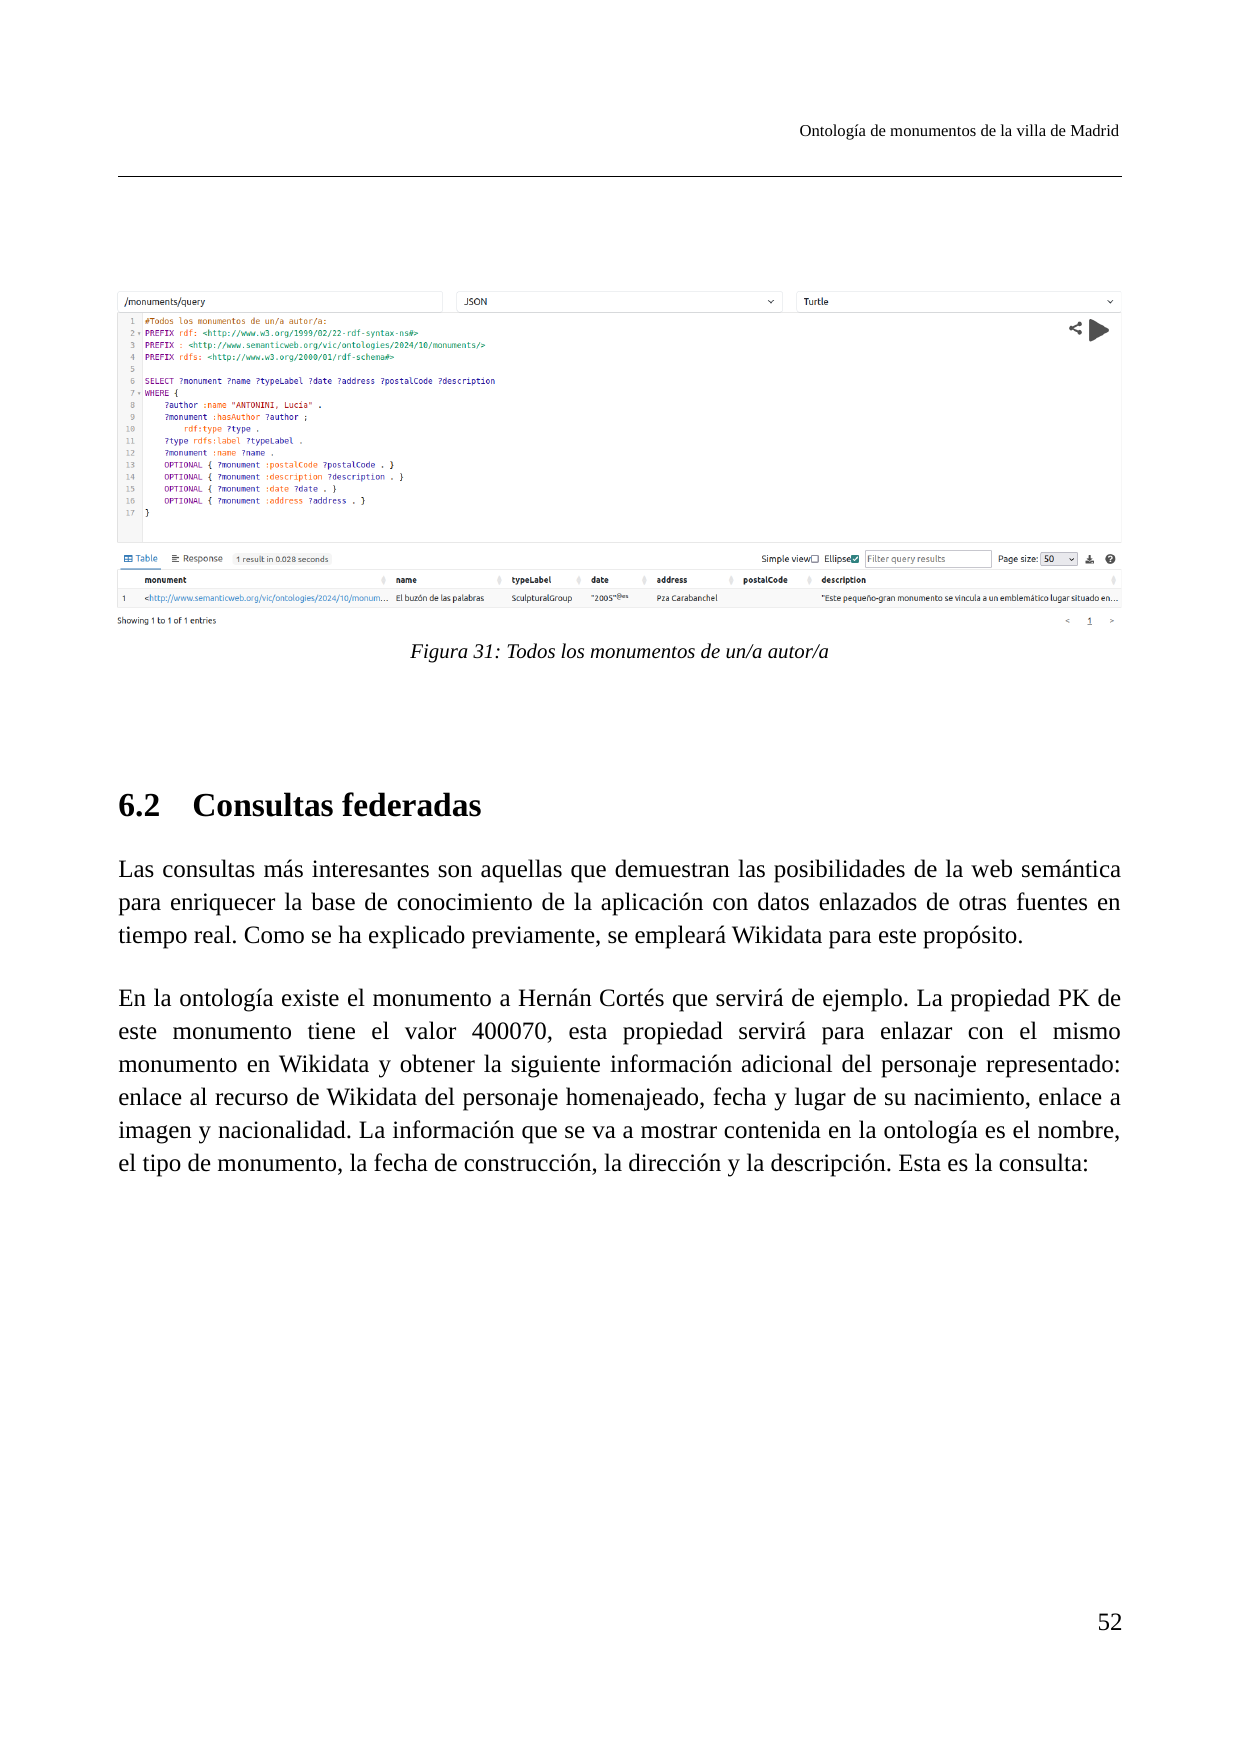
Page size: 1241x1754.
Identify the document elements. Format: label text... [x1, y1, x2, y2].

picture [117, 290, 1122, 627]
text En la ontología existe el monumento a Hernán Cortés que servirá de ejemplo. La propiedad PK de este monumento tiene el valor 400070, esta propiedad servirá para enlazar con el mismo monumento en Wikidata y obtener la siguiente información adicional del personaje representado: enlace al recurso de Wikidata del personaje homenajeado, fecha y lugar de su nacimiento, enlace a imagen y nacionalidad. La información que se va a mostrar contenida en la ontología es el nombre, el tipo de monumento, la fecha de construcción, la dirección y la descripción. Esta es la consulta: [118, 983, 1122, 1177]
text Las consultas más interesantes son aquellas que demuestran las posibilidades de la web semántica para enriquecer la base de conocimiento de la aplicación con datos enlazados de otras fuentes en tiempo real. Como se ha explicado previamente, se empleará Wikidata para este propósito. [118, 854, 1122, 949]
subtitle Consultas federadas [118, 785, 1122, 824]
text Figura 31: Todos los monumentos de un/a autor/a [117, 627, 1121, 663]
